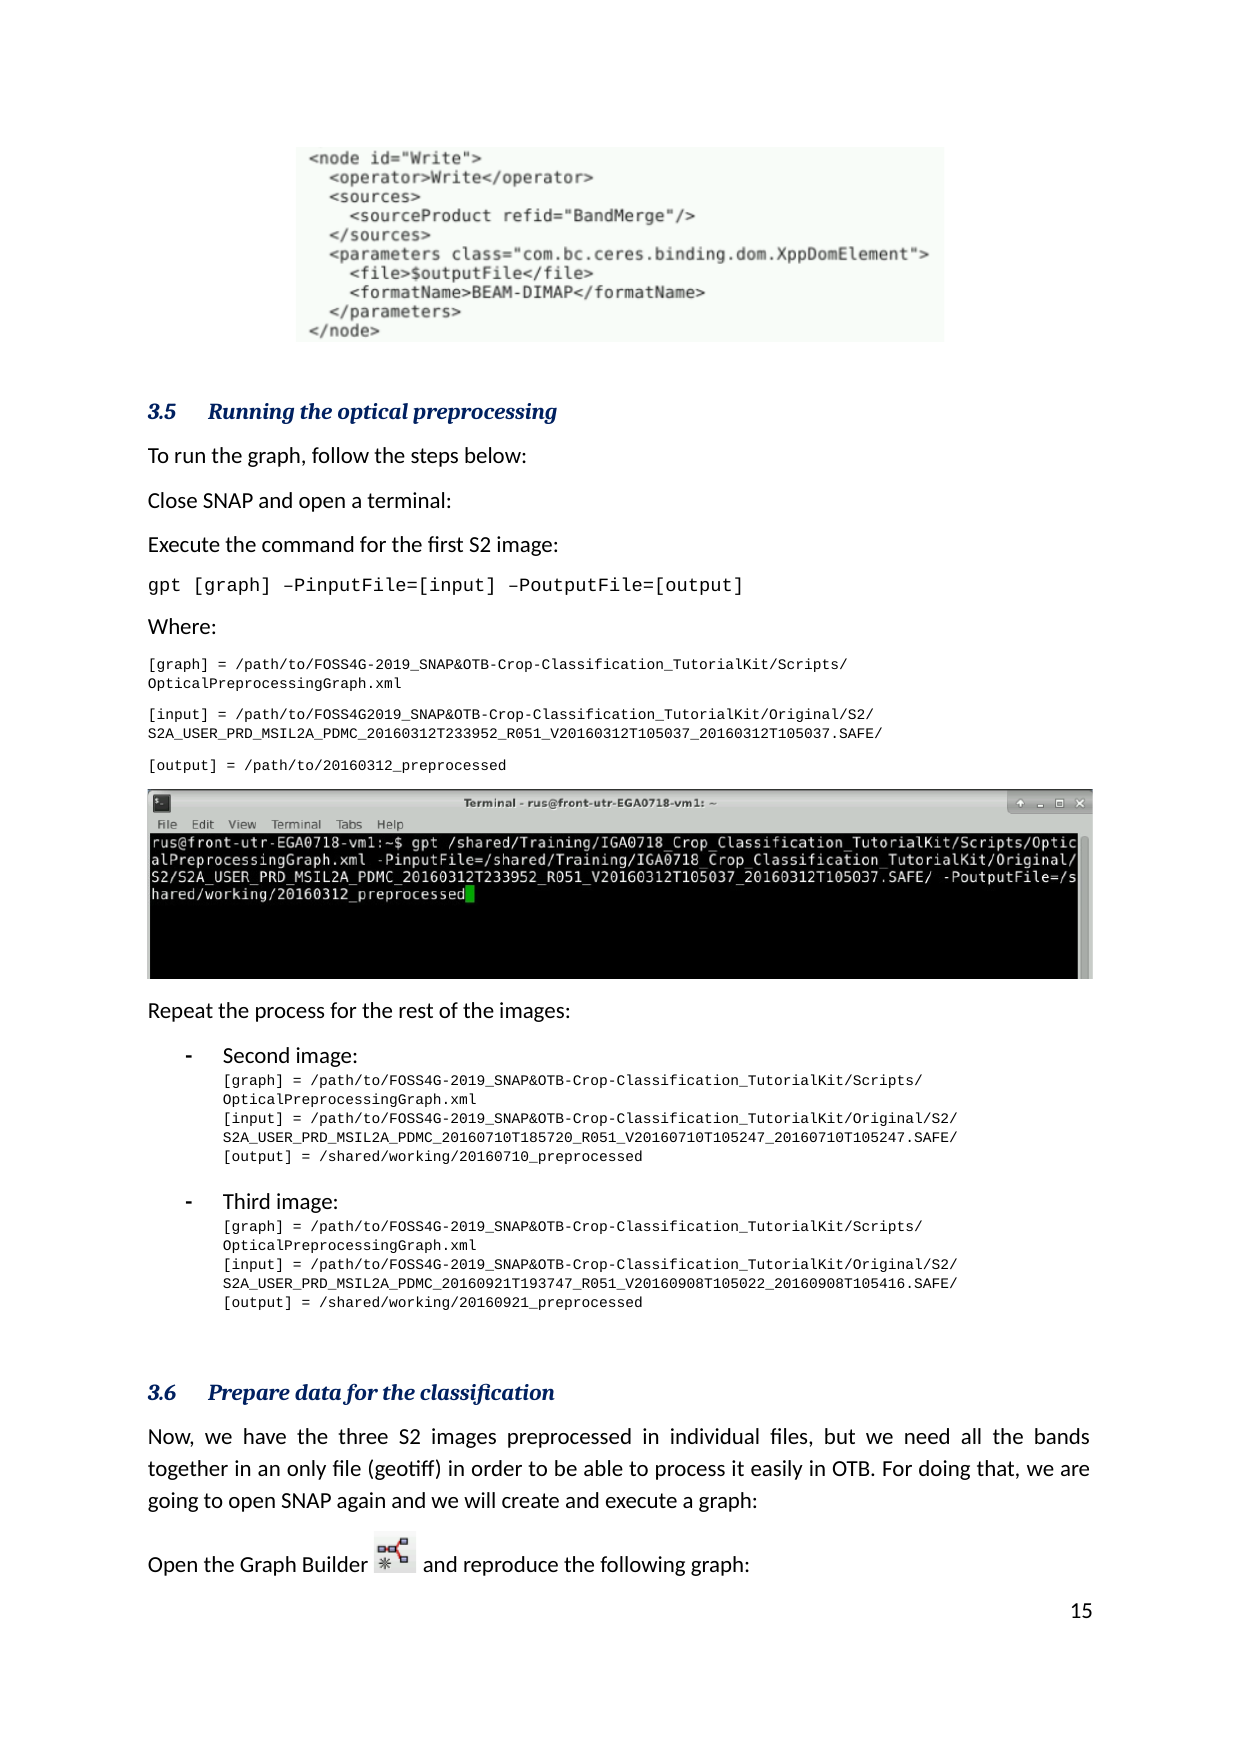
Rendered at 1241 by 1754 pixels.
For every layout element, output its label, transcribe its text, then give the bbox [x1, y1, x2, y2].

text Open the Graph Builder and reproduce the following graph: [148, 1531, 1093, 1578]
list [input] = /path/to/FOSS4G-2019_SNAP&OTB-Crop-Classification_TutorialKit/Original/S2/ S2A_USER_PRD_MSIL2A_PDMC_20160921T193747_R051_V20160908T105022_20160908T105416.SAFE/ [223, 1257, 1093, 1293]
list Third image: [185, 1187, 1093, 1215]
text [output] = /path/to/20160312_preprocessed [148, 758, 1093, 774]
text [input] = /path/to/FOSS4G2019_SNAP&OTB-Crop-Classification_TutorialKit/Original/S2/S2A_USER_PRD_MSIL2A_PDMC_20160312T233952_R051_V20160312T105037_20160312T105037.SAFE/ [148, 707, 1093, 743]
subtitle Prepare data for the classification [148, 1379, 1093, 1406]
text [graph] = /path/to/FOSS4G-2019_SNAP&OTB-Crop-Classification_TutorialKit/Scripts/OpticalPreprocessingGraph.xml [148, 657, 1093, 692]
list [graph] = /path/to/FOSS4G-2019_SNAP&OTB-Crop-Classification_TutorialKit/Scripts/OpticalPreprocessingGraph.xml [223, 1073, 1093, 1109]
picture [147, 789, 1093, 979]
list [graph] = /path/to/FOSS4G-2019_SNAP&OTB-Crop-Classification_TutorialKit/Scripts/OpticalPreprocessingGraph.xml [223, 1219, 1093, 1255]
list Second image: [185, 1041, 1093, 1069]
text Where: [148, 612, 1093, 640]
list [input] = /path/to/FOSS4G-2019_SNAP&OTB-Crop-Classification_TutorialKit/Original/S2/S2A_USER_PRD_MSIL2A_PDMC_20160710T185720_R051_V20160710T105247_20160710T105247.SAFE/ [223, 1111, 1093, 1147]
text To run the graph, follow the steps below: [148, 441, 1093, 469]
list [output] = /shared/working/20160921_preprocessed [223, 1295, 1093, 1312]
picture [295, 147, 945, 342]
text Now, we have the three S2 images preprocessed in individual files, but we need all the bands together in an only file (geotiff) in order to be able to process it easily in OTB. For doing that, we are going to open SNAP again and we will create and execute a graph: [148, 1422, 1093, 1515]
picture [373, 1531, 417, 1573]
list [output] = /shared/working/20160710_preprocessed [223, 1149, 1093, 1166]
text Execute the command for the first S2 image: [148, 531, 1093, 559]
text gpt [graph] –PinputFile=[input] –PoutputFile=[output] [148, 575, 1093, 597]
text Repeat the process for the rest of the images: [148, 996, 1093, 1024]
subtitle Running the optical preprocessing [148, 398, 1093, 425]
text Close SNAP and open a terminal: [148, 486, 1093, 514]
